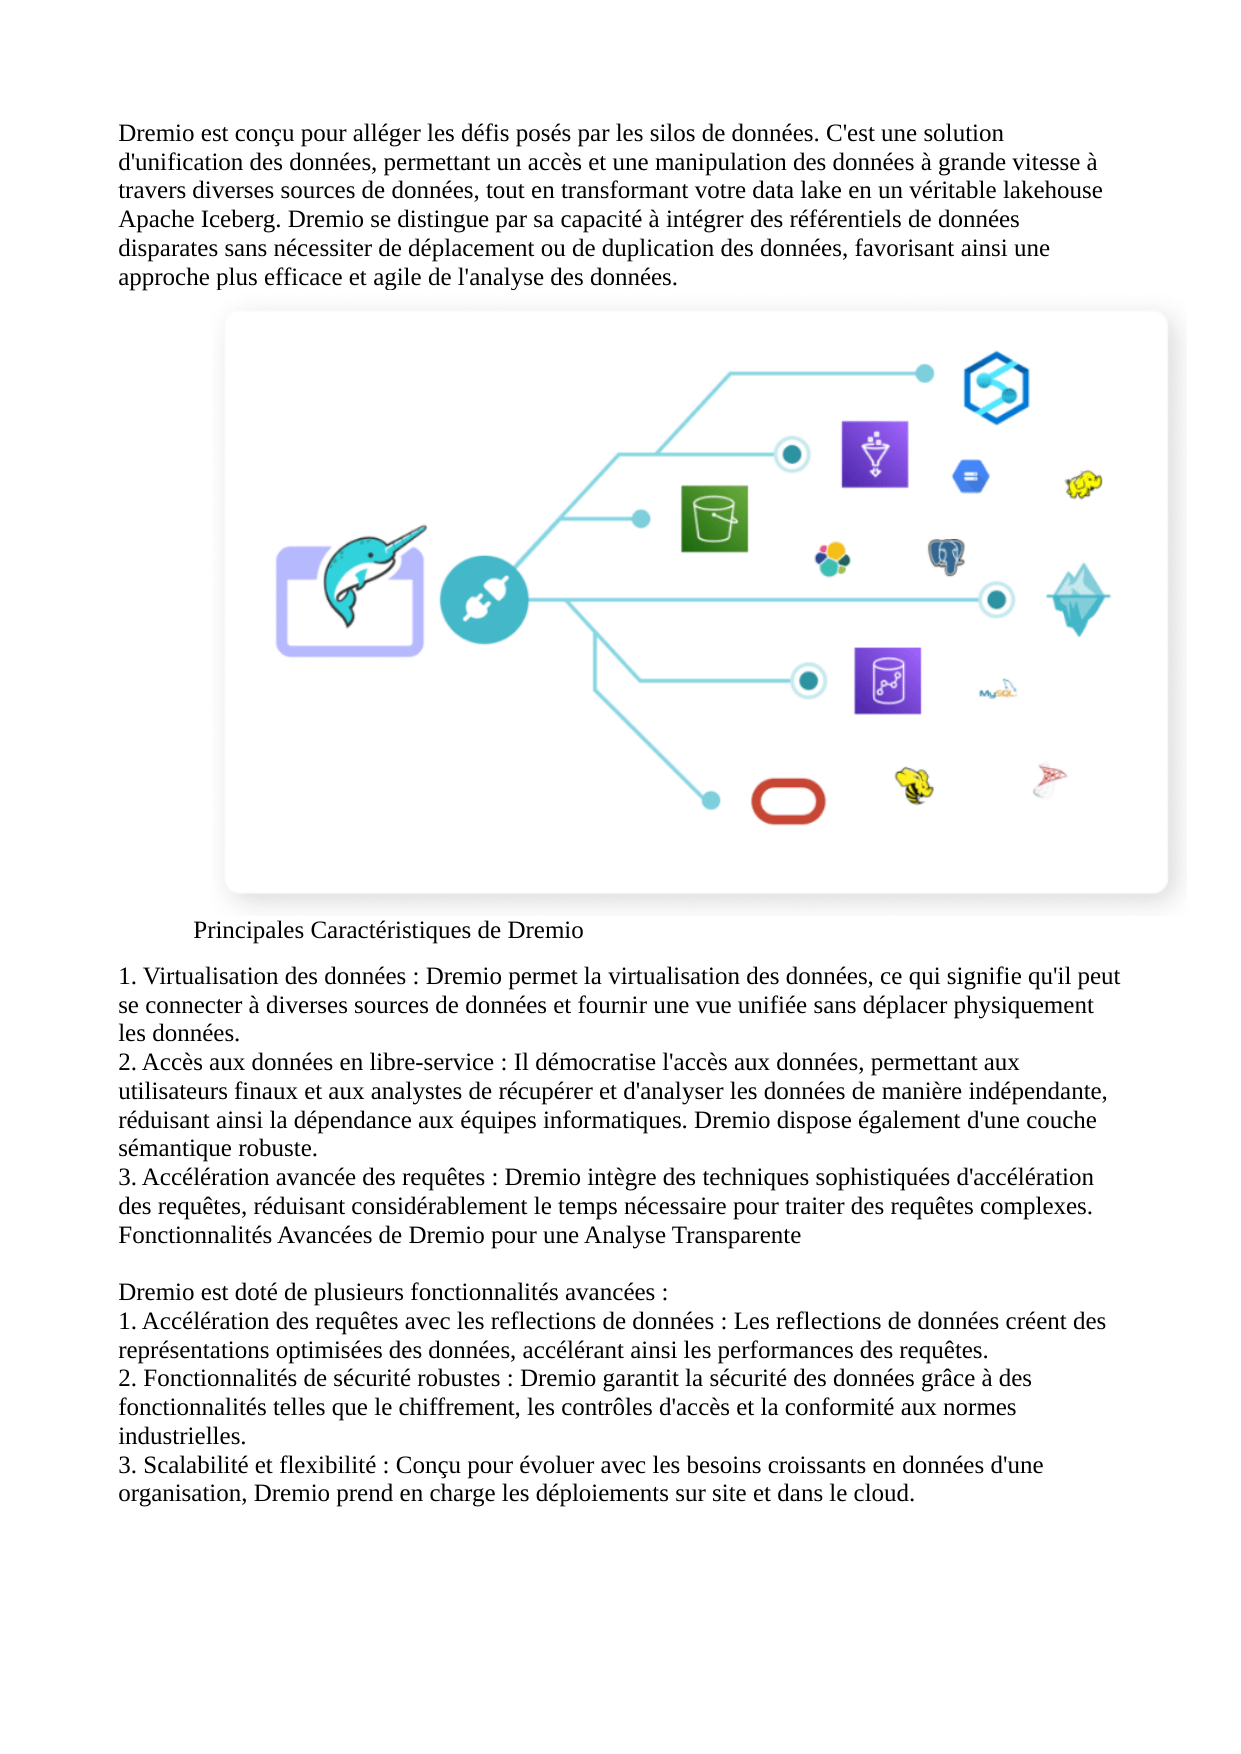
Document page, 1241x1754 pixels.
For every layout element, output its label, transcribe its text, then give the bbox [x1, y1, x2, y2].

text 3. Scalabilité et flexibilité : Conçu pour évoluer avec les besoins croissants en données d'une organisation, Dremio prend en charge les déploiements sur site et dans le cloud. [118, 1450, 1122, 1507]
text 1. Virtualisation des données : Dremio permet la virtualisation des données, ce qui signifie qu'il peut se connecter à diverses sources de données et fournir une vue unifiée sans déplacer physiquement les données. [118, 961, 1122, 1047]
text Dremio est doté de plusieurs fonctionnalités avancées : [118, 1277, 1122, 1306]
text 2. Fonctionnalités de sécurité robustes : Dremio garantit la sécurité des données grâce à des fonctionnalités telles que le chiffrement, les contrôles d'accès et la conformité aux normes industrielles. [118, 1363, 1122, 1450]
text 1. Accélération des requêtes avec les reflections de données : Les reflections de données créent des représentations optimisées des données, accélérant ainsi les performances des requêtes. [118, 1306, 1122, 1363]
text Fonctionnalités Avancées de Dremio pour une Analyse Transparente [118, 1220, 1122, 1248]
text 3. Accélération avancée des requêtes : Dremio intègre des techniques sophistiquées d'accélération des requêtes, réduisant considérablement le temps nécessaire pour traiter des requêtes complexes. [118, 1162, 1122, 1220]
list Principales Caractéristiques de Dremio [193, 291, 1122, 944]
picture [212, 290, 1187, 916]
text Dremio est conçu pour alléger les défis posés par les silos de données. C'est une solution d'unification des données, permettant un accès et une manipulation des données à grande vitesse à travers diverses sources de données, tout en transformant votre data lake en un véritable lakehouse Apache Iceberg. Dremio se distingue par sa capacité à intégrer des référentiels de données disparates sans nécessiter de déplacement ou de duplication des données, favorisant ainsi une approche plus efficace et agile de l'analyse des données. [118, 118, 1122, 291]
text 2. Accès aux données en libre-service : Il démocratise l'accès aux données, permettant aux utilisateurs finaux et aux analystes de récupérer et d'analyser les données de manière indépendante, réduisant ainsi la dépendance aux équipes informatiques. Dremio dispose également d'une couche sémantique robuste. [118, 1047, 1122, 1162]
